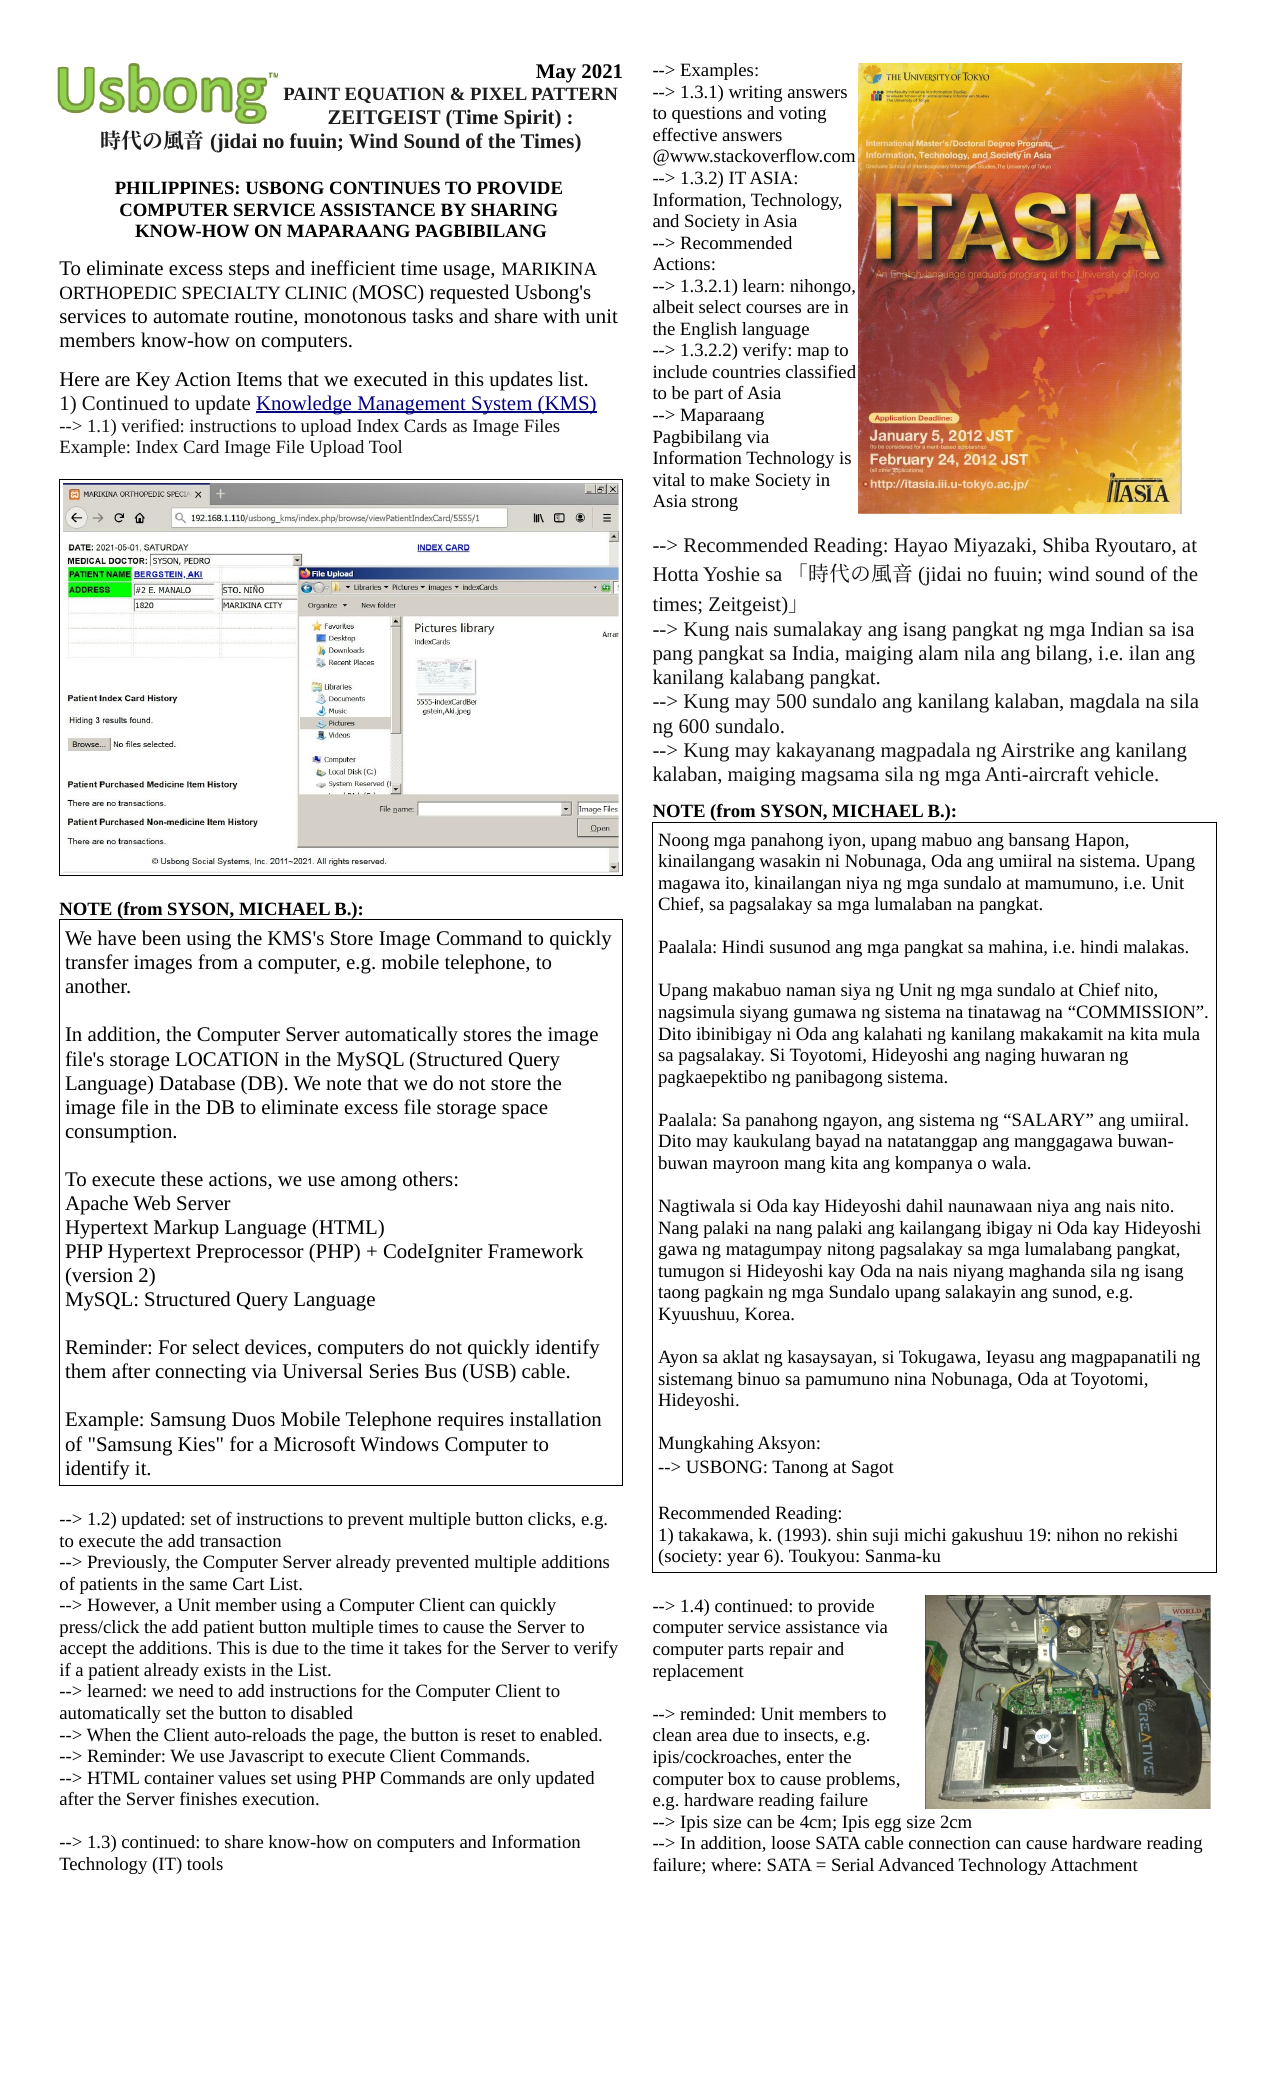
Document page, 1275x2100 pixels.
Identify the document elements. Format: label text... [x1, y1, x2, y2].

text --> Reminder: We use Javascript to execute Client Commands. [59, 1745, 623, 1767]
text --> Ipis size can be 4cm; Ipis egg size 2cm [652, 1811, 1216, 1832]
table_header Noong mga panahong iyon, upang mabuo ang bansang Hapon, kinailangang wasakin ni Nobunaga, Oda ang umiiral na sistema. Upang magawa ito, kinailangan niya ng mga sundalo at mamumuno, i.e. Unit Chief, sa pagsalakay sa mga lumalaban na pangkat. Paalala: Hindi susunod ang mga pangkat sa mahina, i.e. hindi malakas. Upang makabuo naman siya ng Unit ng mga sundalo at Chief nito, nagsimula siyang gumawa ng sistema na tinatawag na “COMMISSION”. Dito ibinibigay ni Oda ang kalahati ng kanilang makakamit na kita mula sa pagsalakay. Si Toyotomi, Hideyoshi ang naging huwaran ng pagkaepektibo ng panibagong sistema. Paalala: Sa panahong ngayon, ang sistema ng “SALARY” ang umiiral. Dito may kaukulang bayad na natatanggap ang manggagawa buwan-buwan mayroon mang kita ang kompanya o wala. Nagtiwala si Oda kay Hideyoshi dahil naunawaan niya ang nais nito. Nang palaki na nang palaki ang kailangang ibigay ni Oda kay Hideyoshi gawa ng matagumpay nitong pagsalakay sa mga lumalabang pangkat, tumugon si Hideyoshi kay Oda na nais niyang maghanda sila ng isang taong pagkain ng mga Sundalo upang salakayin ang sunod, e.g. Kyuushuu, Korea. Ayon sa aklat ng kasaysayan, si Tokugawa, Ieyasu ang magpapanatili ng sistemang binuo sa pamumuno nina Nobunaga, Oda at Toyotomi, Hideyoshi. Mungkahing Aksyon: --> USBONG: Tanong at Sagot Recommended Reading: 1) takakawa, k. (1993). shin suji michi gakushuu 19: nihon no rekishi (society: year 6). Toukyou: Sanma-ku [653, 823, 1216, 1572]
text Example: Index Card Image File Upload Tool [59, 436, 623, 458]
text --> 1.3.2) IT ASIA: Information, Technology, and Society in Asia [652, 167, 858, 232]
text [1183, 275, 1216, 339]
text --> 1.3) continued: to share know-how on computers and Information Technology (IT) tools [59, 1831, 623, 1874]
text May 2021 [59, 59, 623, 83]
text 時代の風音 (jidai no fuuin; Wind Sound of the Times) [59, 129, 623, 153]
text --> Maparaang Pagbibilang via Information Technology is vital to make Society in Asia strong [652, 404, 858, 512]
text COMPUTER SERVICE ASSISTANCE BY SHARING [59, 198, 623, 220]
text PHILIPPINES: USBONG CONTINU​ES TO PROVIDE [59, 177, 623, 198]
text NOTE (from SYSON, MICHAEL B.): [59, 898, 623, 919]
picture [858, 63, 1183, 514]
text --> 1.4) continued: to provide computer service assistance via computer parts repair and replacement [652, 1595, 925, 1681]
text --> Kung may kakayanang magpadala ng Airstrike ang kanilang kalaban, maiging magsama sila ng mga Anti-aircraft vehicle. [652, 738, 1216, 786]
text [1183, 232, 1216, 275]
table_header We have been using the KMS's Store Image Command to quickly transfer images from a computer, e.g. mobile telephone, to another. In addition, the Computer Server automatically stores the image file's storage LOCATION in the MySQL (Structured Query Language) Database (DB). We note that we do not store the image file in the DB to eliminate excess file storage space consumption. To execute these actions, we use among others: Apache Web Server Hypertext Markup Language (HTML) PHP Hypertext Preprocessor (PHP) + CodeIgniter Framework (version 2) MySQL: Structured Query Language Reminder: For select devices, computers do not quickly identify them after connecting via Universal Series Bus (USB) cable. Example: Samsung Duos Mobile Telephone requires installation of "Samsung Kies" for a Microsoft Windows Computer to identify it. [60, 920, 622, 1485]
text --> 1.3.2.2) verify: map to include countries classified to be part of Asia [652, 339, 858, 404]
text --> In addition, loose SATA cable connection can cause hardware reading failure; where: SATA = Serial Advanced Technology Attachment [652, 1832, 1216, 1875]
text --> learned: we need to add instructions for the Computer Client to automatically set the button to disabled [59, 1680, 623, 1723]
picture [63, 483, 619, 873]
text PAINT EQUATION & PIXEL PATTERN [278, 83, 623, 105]
text Here are Key Action Items that we executed in this updates list. [59, 367, 623, 391]
text --> Previously, the Computer Server already prevented multiple additions of patients in the same Cart List. [59, 1551, 623, 1594]
text --> 1.3.1) writing answers to questions and voting effective answers @www.stackoverflow.com [652, 81, 858, 167]
text 1) Continued to update Knowledge Management System (KMS) [59, 391, 623, 415]
text --> Recommended Reading: Hayao Miyazaki, Shiba Ryoutaro, at Hotta Yoshie sa 「時代の風音 (jidai no fuuin; wind sound of the times; Zeitgeist)」 [652, 533, 1216, 617]
text --> reminded: Unit members to clean area due to insects, e.g. ipis/cockroaches, enter the computer box to cause problems, e.g. hardware reading failure [652, 1703, 1216, 1811]
picture [57, 63, 278, 124]
text --> However, a Unit member using a Computer Client can quickly press/click the add patient button multiple times to cause the Server to accept the additions. This is due to the time it takes for the Server to verify if a patient already exists in the List. [59, 1594, 623, 1680]
text --> Kung may 500 sundalo ang kanilang kalaban, magdala na sila ng 600 sundalo. [652, 689, 1216, 738]
text --> Kung nais sumalakay ang isang pangkat ng mga Indian sa isa pang pangkat sa India, maiging alam nila ang bilang, i.e. ilan ang kanilang kalabang pangkat. [652, 617, 1216, 689]
text To eliminate excess steps and inefficient time usage, MARIKINA ORTHOPEDIC SPECIALTY CLINIC (MOSC) requested Usbong's services to automate routine, monotonous tasks and share with unit members know-how on computers. [59, 256, 623, 352]
text ZEITGEIST (Time Spirit) : [59, 105, 623, 129]
text KNOW-HOW ON MAPARAANG PAGBIBILANG [59, 220, 623, 242]
text [1183, 81, 1216, 167]
text --> 1.2) updated: set of instructions to prevent multiple button clicks, e.g. to execute the add transaction [59, 1508, 623, 1551]
text --> Examples: [652, 59, 1216, 81]
text NOTE (from SYSON, MICHAEL B.): [652, 800, 1216, 822]
text --> HTML container values set using PHP Commands are only updated after the Server finishes execution. [59, 1767, 623, 1810]
text --> 1.3.2.1) learn: nihongo, albeit select courses are in the English language [652, 275, 858, 339]
text [1183, 404, 1216, 512]
text [1183, 339, 1216, 404]
text [1183, 167, 1216, 232]
text --> When the Client auto-reloads the page, the button is reset to enabled. [59, 1723, 623, 1745]
picture [925, 1595, 1211, 1809]
text --> Recommended Actions: [652, 232, 858, 275]
text --> 1.1) verified: instructions to upload Index Cards as Image Files [59, 415, 623, 436]
